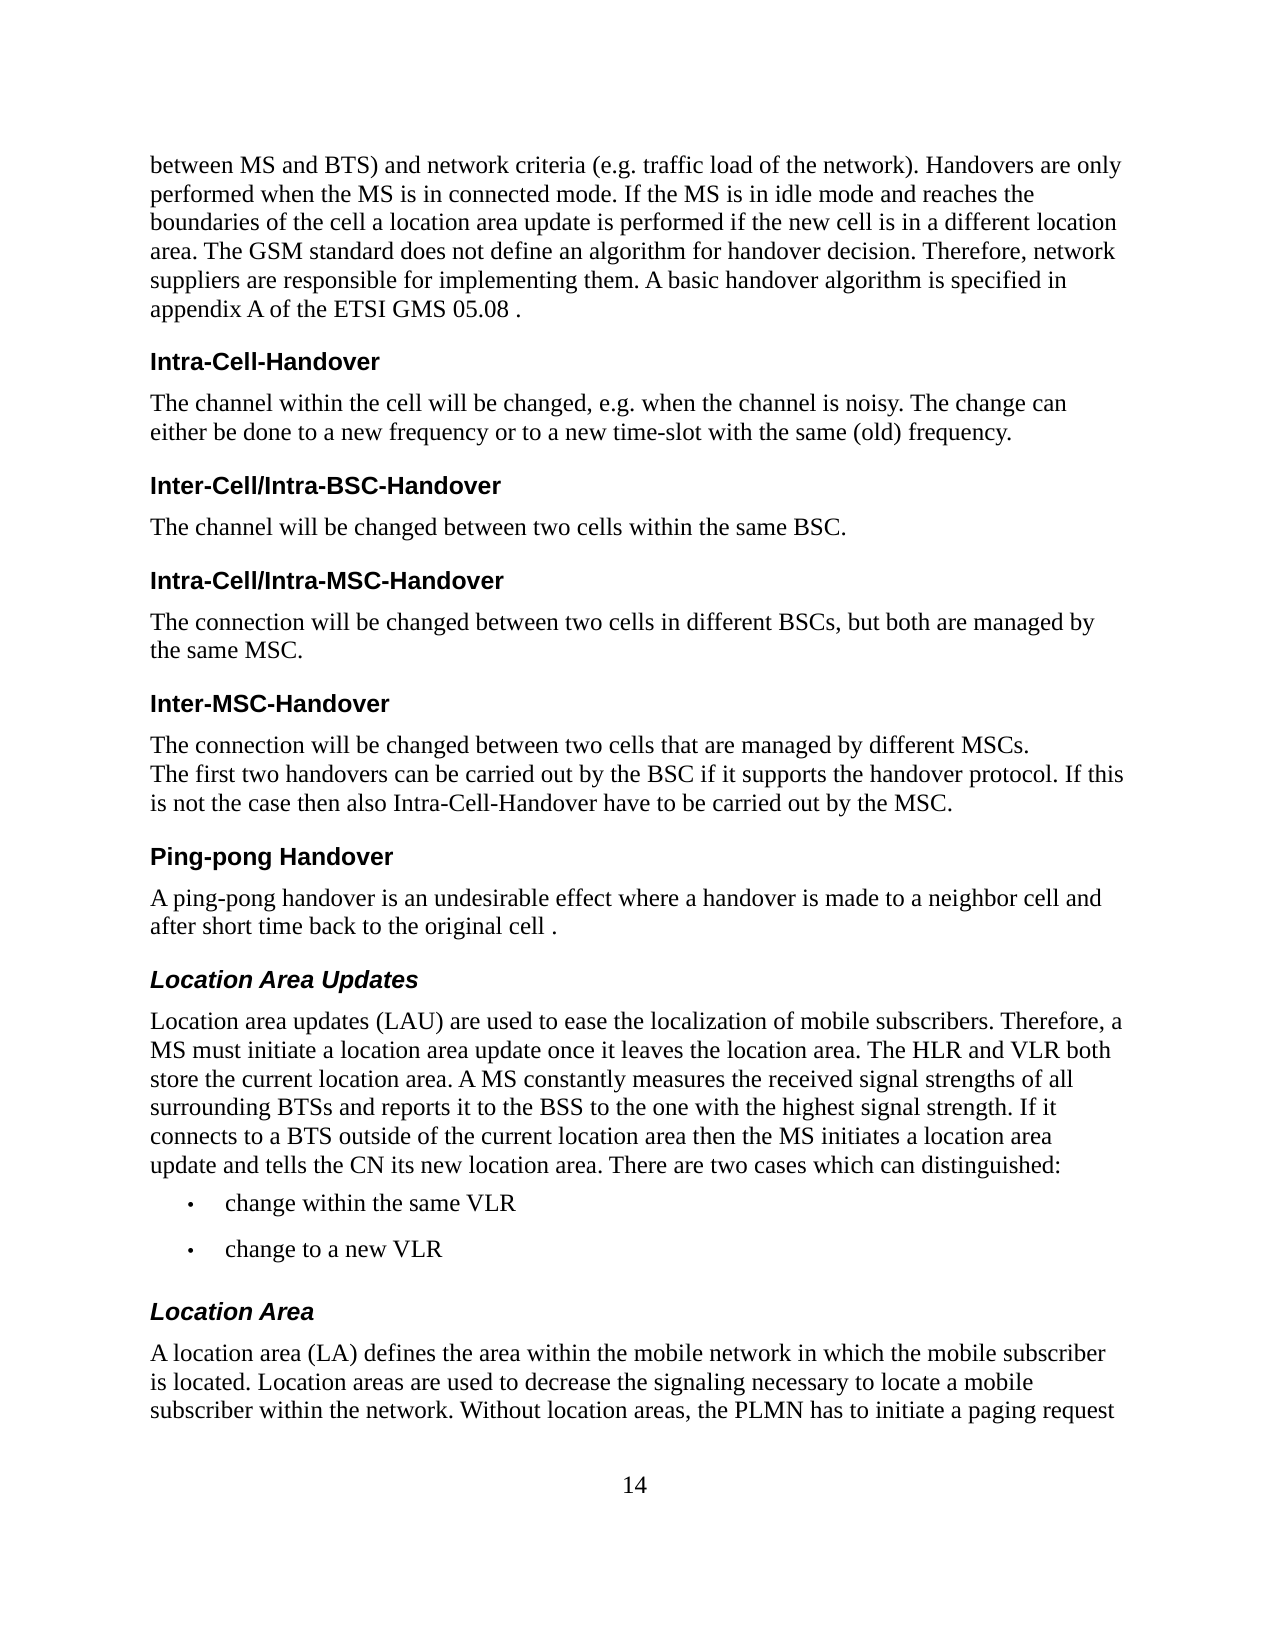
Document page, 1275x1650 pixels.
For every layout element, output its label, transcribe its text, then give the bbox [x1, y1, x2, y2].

text The connection will be changed between two cells in different BSCs, but both are managed by the same MSC. [150, 607, 1125, 664]
subtitle Location Area [150, 1297, 1125, 1326]
list change to a new VLR [187, 1234, 1125, 1263]
list change within the same VLR [187, 1188, 1125, 1216]
text The channel will be changed between two cells within the same BSC. [150, 512, 1125, 541]
subtitle Inter-Cell/Intra-BSC-Handover [150, 471, 1125, 499]
subtitle Location Area Updates [150, 965, 1125, 994]
subtitle Ping-pong Handover [150, 842, 1125, 870]
text A location area (LA) defines the area within the mobile network in which the mobile subscriber is located. Location areas are used to decrease the signaling necessary to locate a mobile subscriber within the network. Without location areas, the PLMN has to initiate a paging request [150, 1338, 1125, 1424]
subtitle Intra-Cell-Handover [150, 347, 1125, 376]
text The channel within the cell will be changed, e.g. when the channel is noisy. The change can either be done to a new frequency or to a new time-slot with the same (old) frequency. [150, 388, 1125, 446]
subtitle Intra-Cell/Intra-MSC-Handover [150, 566, 1125, 594]
text A ping-pong handover is an undesirable effect where a handover is made to a neighbor cell and after short time back to the original cell . [150, 883, 1125, 940]
subtitle Inter-MSC-Handover [150, 689, 1125, 718]
text The connection will be changed between two cells that are managed by different MSCs. The first two handovers can be carried out by the BSC if it supports the handover protocol. If this is not the case then also Intra-Cell-Handover have to be carried out by the MSC. [150, 730, 1125, 817]
text Location area updates (LAU) are used to ease the localization of mobile subscribers. Therefore, a MS must initiate a location area update once it leaves the location area. The HLR and VLR both store the current location area. A MS constantly measures the received signal strengths of all surrounding BTSs and reports it to the BSS to the one with the highest signal strength. If it connects to a BTS outside of the current location area then the MS initiates a location area update and tells the CN its new location area. There are two cases which can distinguished: [150, 1006, 1125, 1179]
text between MS and BTS) and network criteria (e.g. traffic load of the network). Handovers are only performed when the MS is in connected mode. If the MS is in idle mode and reaches the boundaries of the cell a location area update is performed if the new cell is in a different location area. The GSM standard does not define an algorithm for handover decision. Therefore, network suppliers are responsible for implementing them. A basic handover algorithm is specified in appendix A of the ETSI GMS 05.08 . [150, 150, 1125, 322]
